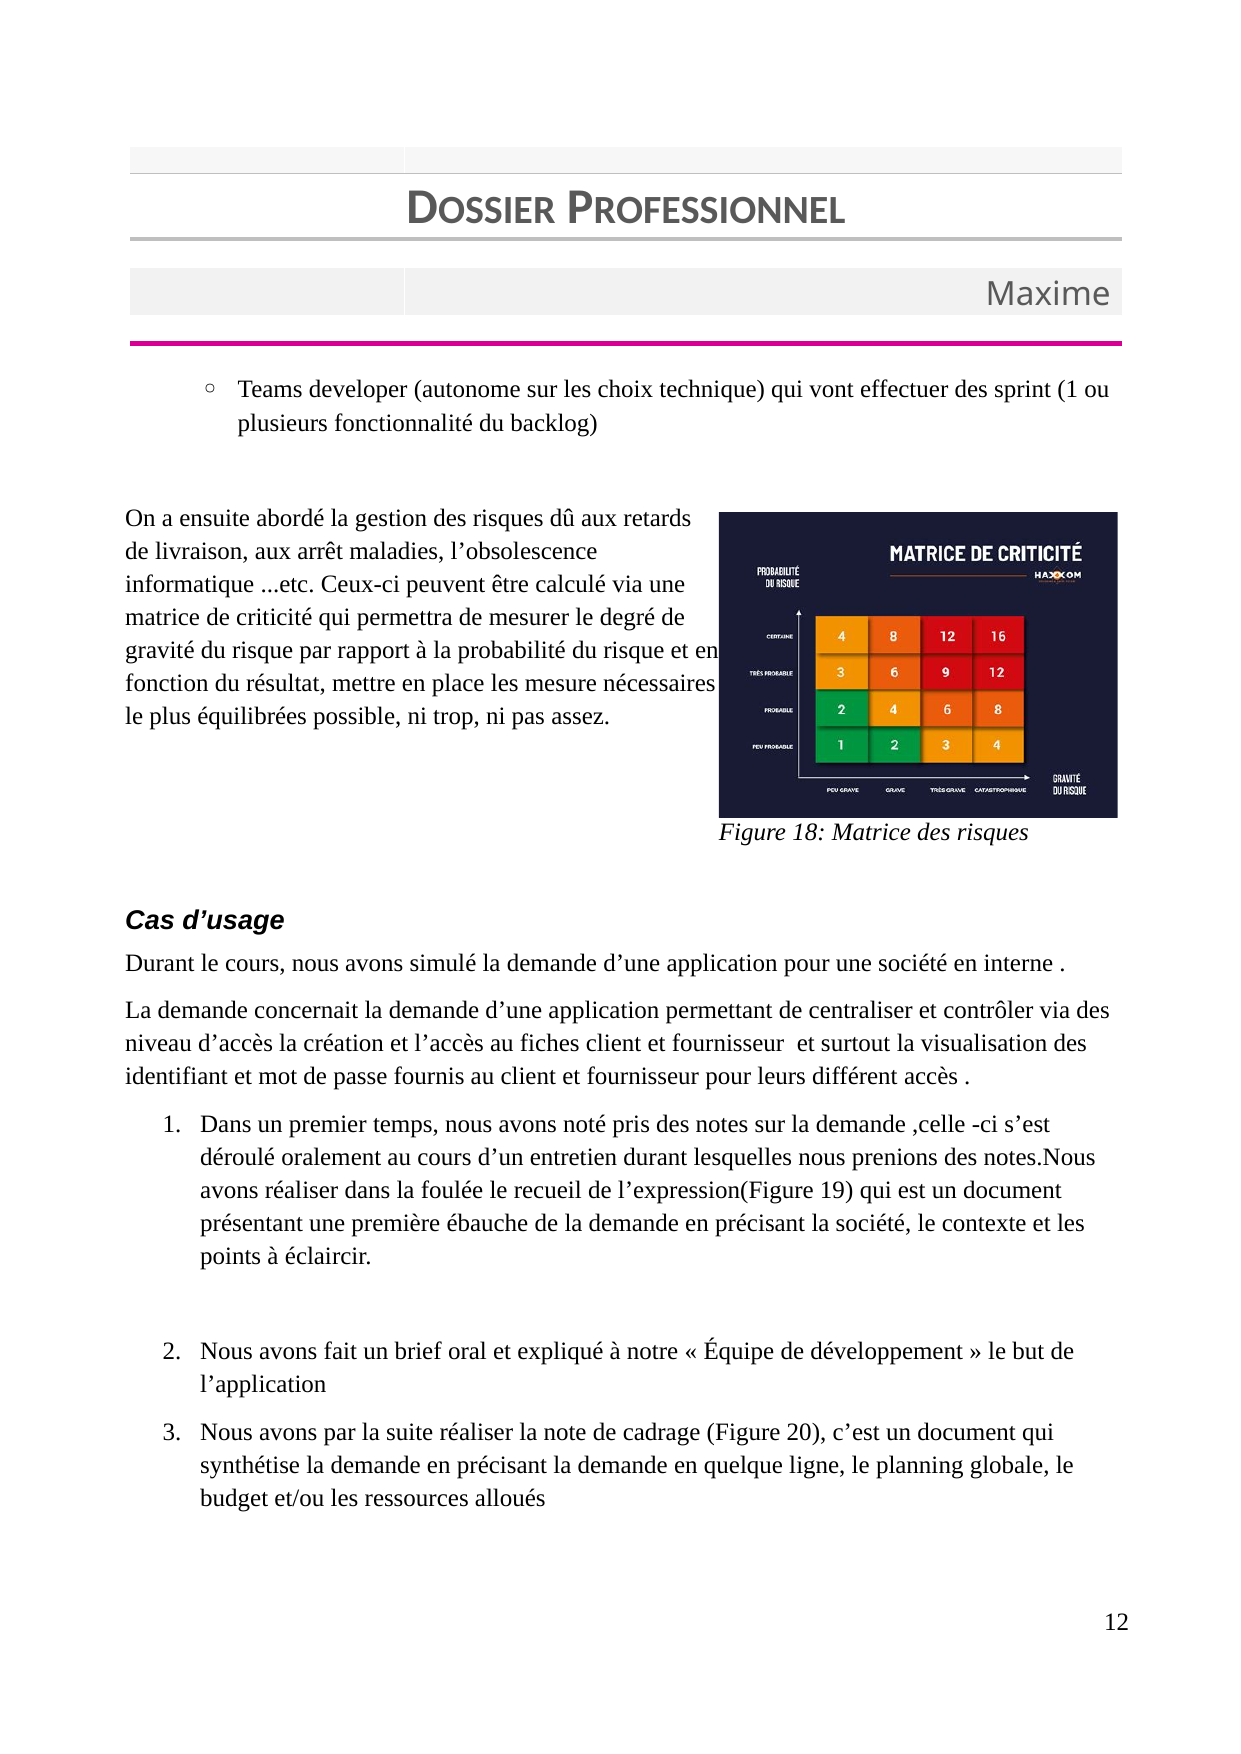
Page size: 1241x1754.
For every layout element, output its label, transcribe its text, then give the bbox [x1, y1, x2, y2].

list Nous avons par la suite réaliser la note de cadrage (Figure 20), c’est un document qui synthétise la demande en précisant la demande en quelque ligne, le planning globale, le budget et/ou les ressources alloués [162, 1417, 1123, 1512]
text Figure 18: Matrice des risques [719, 818, 1117, 846]
list Teams developer (autonome sur les choix technique) qui vont effectuer des sprint (1 ou plusieurs fonctionnalité du backlog) [200, 374, 1123, 436]
list Nous avons fait un brief oral et expliqué à notre « Équipe de développement » le but de l’application [162, 1336, 1123, 1398]
text On a ensuite abordé la gestion des risques dû aux retards de livraison, aux arrêt maladies, l’obsolescence informatique ...etc. Ceux-ci peuvent être calculé via une matrice de criticité qui permettra de mesurer le degré de gravité du risque par rapport à la probabilité du risque et en fonction du résultat, mettre en place les mesure nécessaires le plus équilibrées possible, ni trop, ni pas assez. [125, 499, 1123, 730]
text La demande concernait la demande d’une application permettant de centraliser et contrôler via des niveau d’accès la création et l’accès au fiches client et fournisseur et surtout la visualisation des identifiant et mot de passe fournis au client et fournisseur pour leurs différent accès . [125, 995, 1123, 1090]
text Durant le cours, nous avons simulé la demande d’une application pour une société en interne . [125, 948, 1123, 976]
subtitle Cas d’usage [125, 904, 1123, 935]
picture [718, 512, 1118, 818]
list Dans un premier temps, nous avons noté pris des notes sur la demande ,celle -ci s’est déroulé oralement au cours d’un entretien durant lesquelles nous prenions des notes.Nous avons réaliser dans la foulée le recueil de l’expression(Figure 19) qui est un document présentant une première ébauche de la demande en précisant la société, le contexte et les points à éclaircir. [162, 1109, 1123, 1270]
